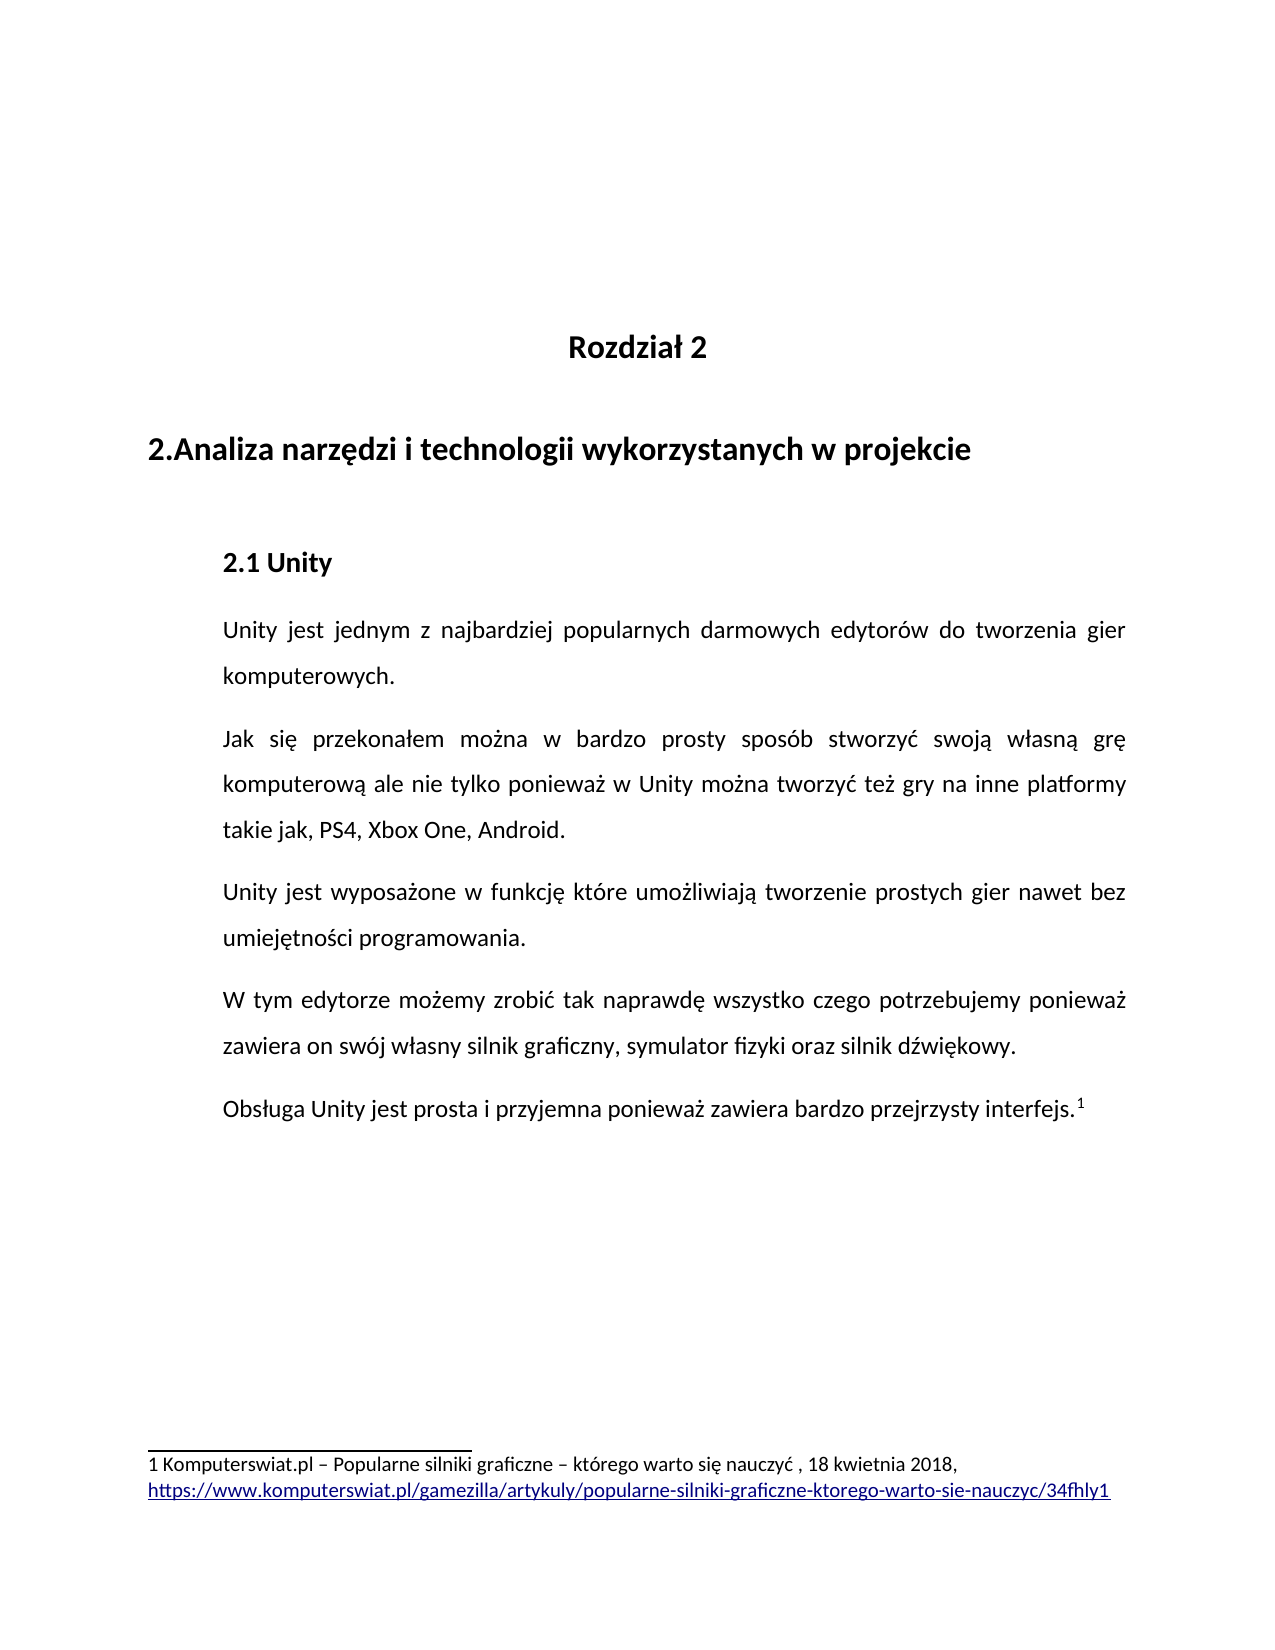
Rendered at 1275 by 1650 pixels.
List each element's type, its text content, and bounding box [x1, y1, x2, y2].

text Obsługa Unity jest prosta i przyjemna ponieważ zawiera bardzo przejrzysty interfejs. [223, 1093, 1127, 1123]
text 2.1 Unity [223, 544, 1127, 580]
text Unity jest jednym z najbardziej popularnych darmowych edytorów do tworzenia gier komputerowych. [223, 614, 1127, 691]
text W tym edytorze możemy zrobić tak naprawdę wszystko czego potrzebujemy ponieważ zawiera on swój własny silnik graficzny, symulator fizyki oraz silnik dźwiękowy. [223, 985, 1127, 1061]
text 2.Analiza narzędzi i technologii wykorzystanych w projekcie [148, 428, 1127, 469]
text Unity jest wyposażone w funkcję które umożliwiają tworzenie prostych gier nawet bez umiejętności programowania. [223, 877, 1127, 953]
text Rozdział 2 [148, 326, 1127, 367]
text Komputerswiat.pl – Popularne silniki graficzne – którego warto się nauczyć , 18 kwietnia 2018, https://www.komputerswiat.pl/gamezilla/artykuly/popularne-silniki-graficzne-ktorego-warto-sie-nauczyc/34fhly1 [148, 1452, 1127, 1502]
text Jak się przekonałem można w bardzo prosty sposób stworzyć swoją własną grę komputerową ale nie tylko ponieważ w Unity można tworzyć też gry na inne platformy takie jak, PS4, Xbox One, Android. [223, 723, 1127, 845]
